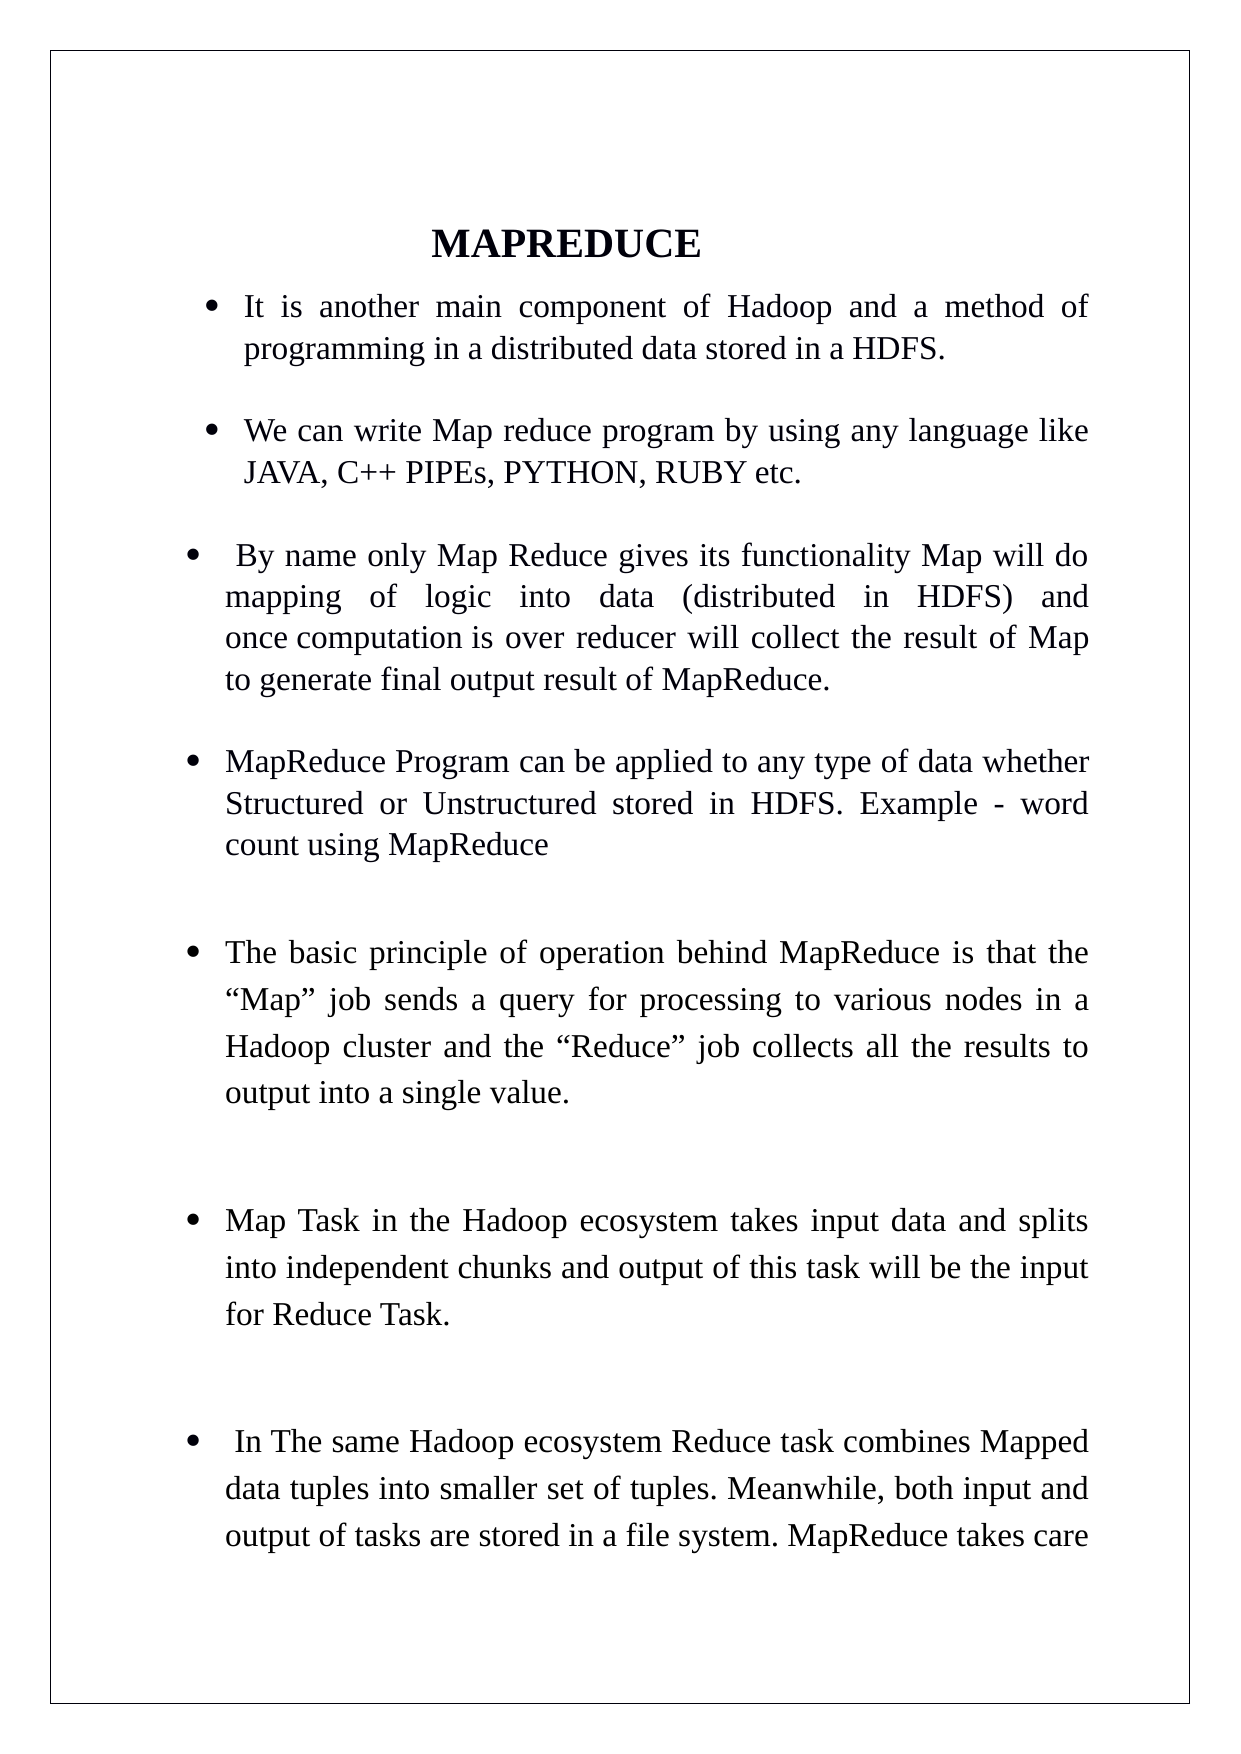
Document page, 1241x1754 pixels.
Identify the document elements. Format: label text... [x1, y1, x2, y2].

list Map Task in the Hadoop ecosystem takes input data and splits into independent chunks and output of this task will be the input for Reduce Task. [187, 1192, 1090, 1332]
list MapReduce Program can be applied to any type of data whether Structured or Unstructured stored in HDFS. Example - word count using MapReduce [187, 742, 1090, 863]
text MAPREDUCE [150, 218, 1090, 266]
list We can write Map reduce program by using any language like JAVA, C++ PIPEs, PYTHON, RUBY etc. [206, 411, 1090, 490]
list It is another main component of Hadoop and a method of programming in a distributed data stored in a HDFS. [206, 287, 1090, 366]
list By name only Map Reduce gives its functionality Map will do mapping of logic into data (distributed in HDFS) and once computation is over reducer will collect the result of Map to generate final output result of MapReduce. [187, 535, 1090, 697]
list The basic principle of operation behind MapReduce is that the “Map” job sends a query for processing to various nodes in a Hadoop cluster and the “Reduce” job collects all the results to output into a single value. [187, 924, 1090, 1111]
list In The same Hadoop ecosystem Reduce task combines Mapped data tuples into smaller set of tuples. Meanwhile, both input and output of tasks are stored in a file system. MapReduce takes care [187, 1413, 1090, 1554]
